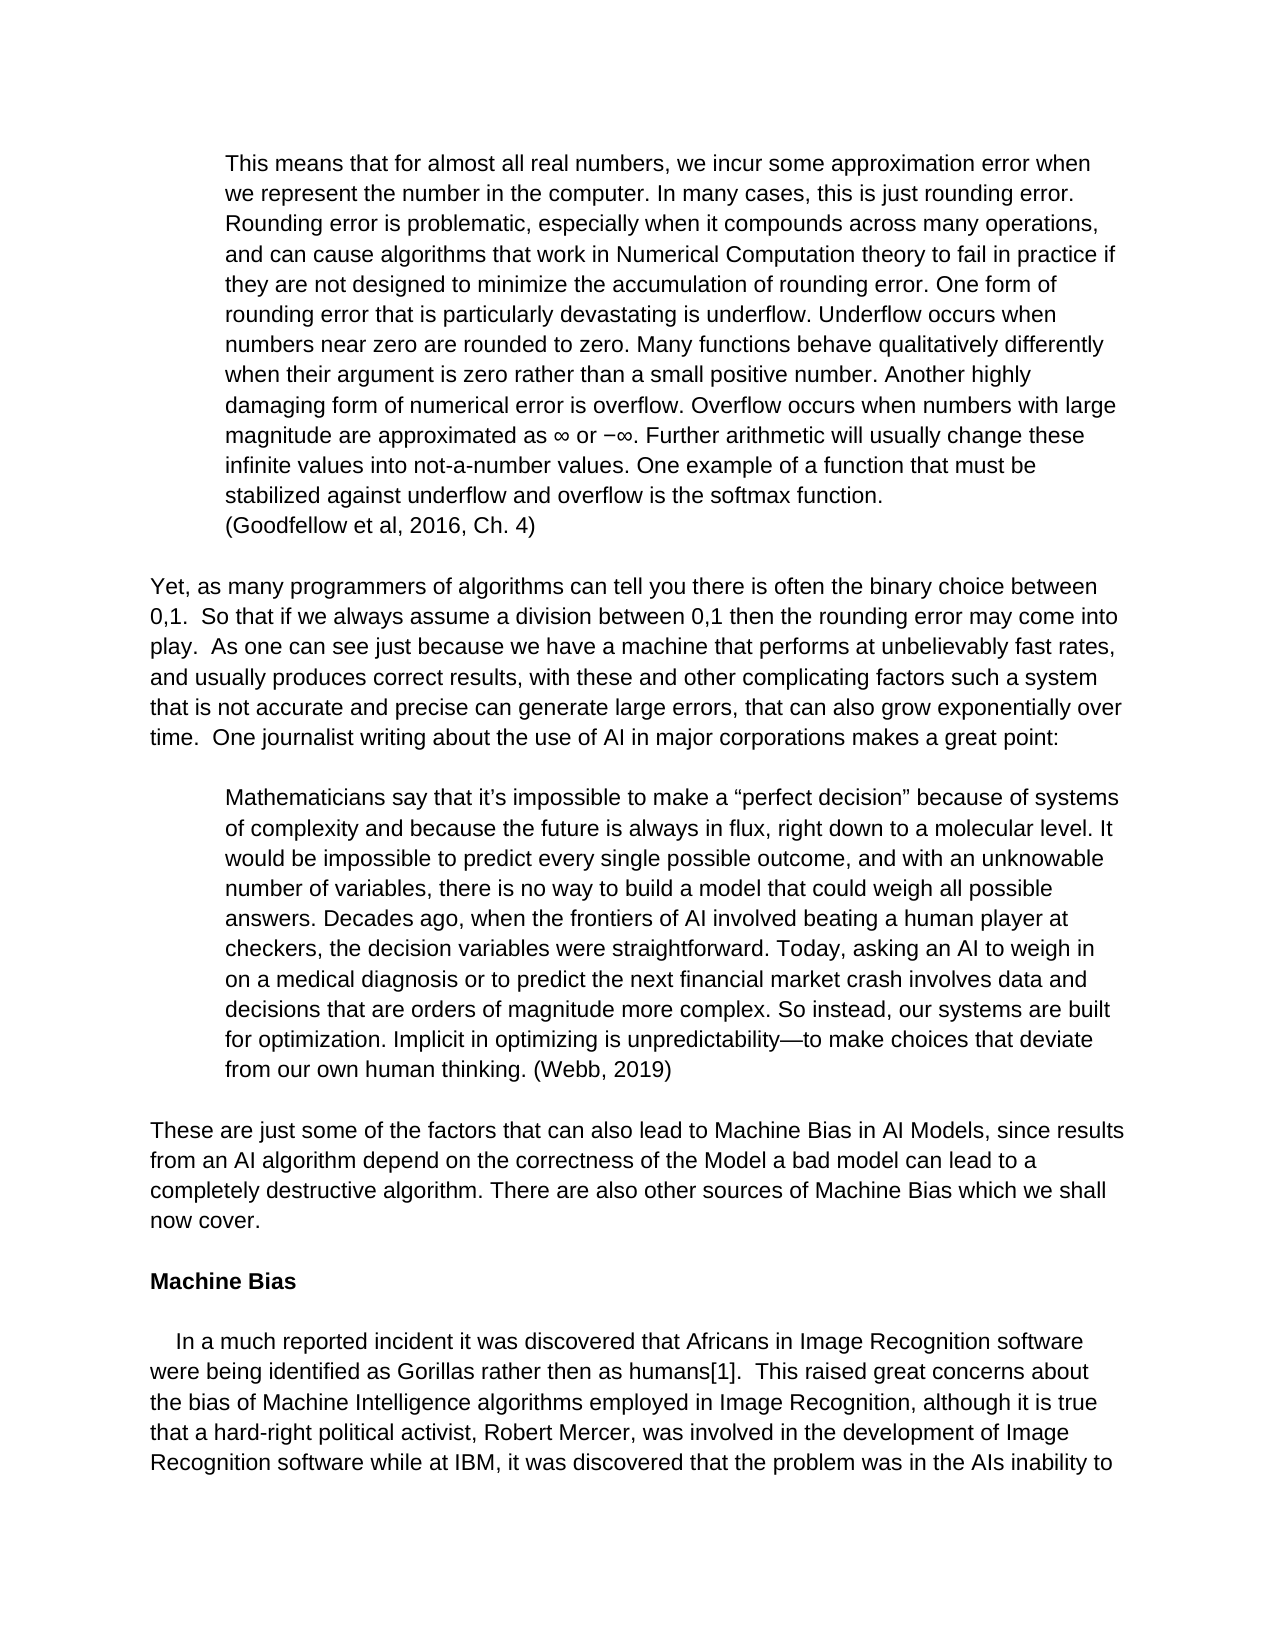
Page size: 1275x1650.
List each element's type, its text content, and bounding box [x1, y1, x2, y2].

text Mathematicians say that it’s impossible to make a “perfect decision” because of systems of complexity and because the future is always in flux, right down to a molecular level. It would be impossible to predict every single possible outcome, and with an unknowable number of variables, there is no way to build a model that could weigh all possible answers. Decades ago, when the frontiers of AI involved beating a human player at checkers, the decision variables were straightforward. Today, asking an AI to weigh in on a medical diagnosis or to predict the next financial market crash involves data and decisions that are orders of magnitude more complex. So instead, our systems are built for optimization. Implicit in optimizing is unpredictability—to make choices that deviate from our own human thinking. (Webb, 2019) [225, 784, 1125, 1083]
text Machine Bias In a much reported incident it was discovered that Africans in Image Recognition software were being identified as Gorillas rather then as humans[1]. This raised great concerns about the bias of Machine Intelligence algorithms employed in Image Recognition, although it is true that a hard-right political activist, Robert Mercer, was involved in the development of Image Recognition software while at IBM, it was discovered that the problem was in the AIs inability to [150, 1268, 1125, 1475]
text Yet, as many programmers of algorithms can tell you there is often the binary choice between 0,1. So that if we always assume a division between 0,1 then the rounding error may come into play. As one can see just because we have a machine that performs at unbelievably fast rates, and usually produces correct results, with these and other complicating factors such a system that is not accurate and precise can generate large errors, that can also grow exponentially over time. One journalist writing about the use of AI in major corporations makes a great point: [150, 573, 1125, 750]
text This means that for almost all real numbers, we incur some approximation error when we represent the number in the computer. In many cases, this is just rounding error. Rounding error is problematic, especially when it compounds across many operations, and can cause algorithms that work in Numerical Computation theory to fail in practice if they are not designed to minimize the accumulation of rounding error. One form of rounding error that is particularly devastating is underflow. Underflow occurs when numbers near zero are rounded to zero. Many functions behave qualitatively differently when their argument is zero rather than a small positive number. Another highly damaging form of numerical error is overflow. Overflow occurs when numbers with large magnitude are approximated as ∞ or −∞. Further arithmetic will usually change these infinite values into not-a-number values. One example of a function that must be stabilized against underflow and overflow is the softmax function. (Goodfellow et al, 2016, Ch. 4) [225, 150, 1125, 539]
text These are just some of the factors that can also lead to Machine Bias in AI Models, since results from an AI algorithm depend on the correctness of the Model a bad model can lead to a completely destructive algorithm. There are also other sources of Machine Bias which we shall now cover. [150, 1117, 1125, 1234]
